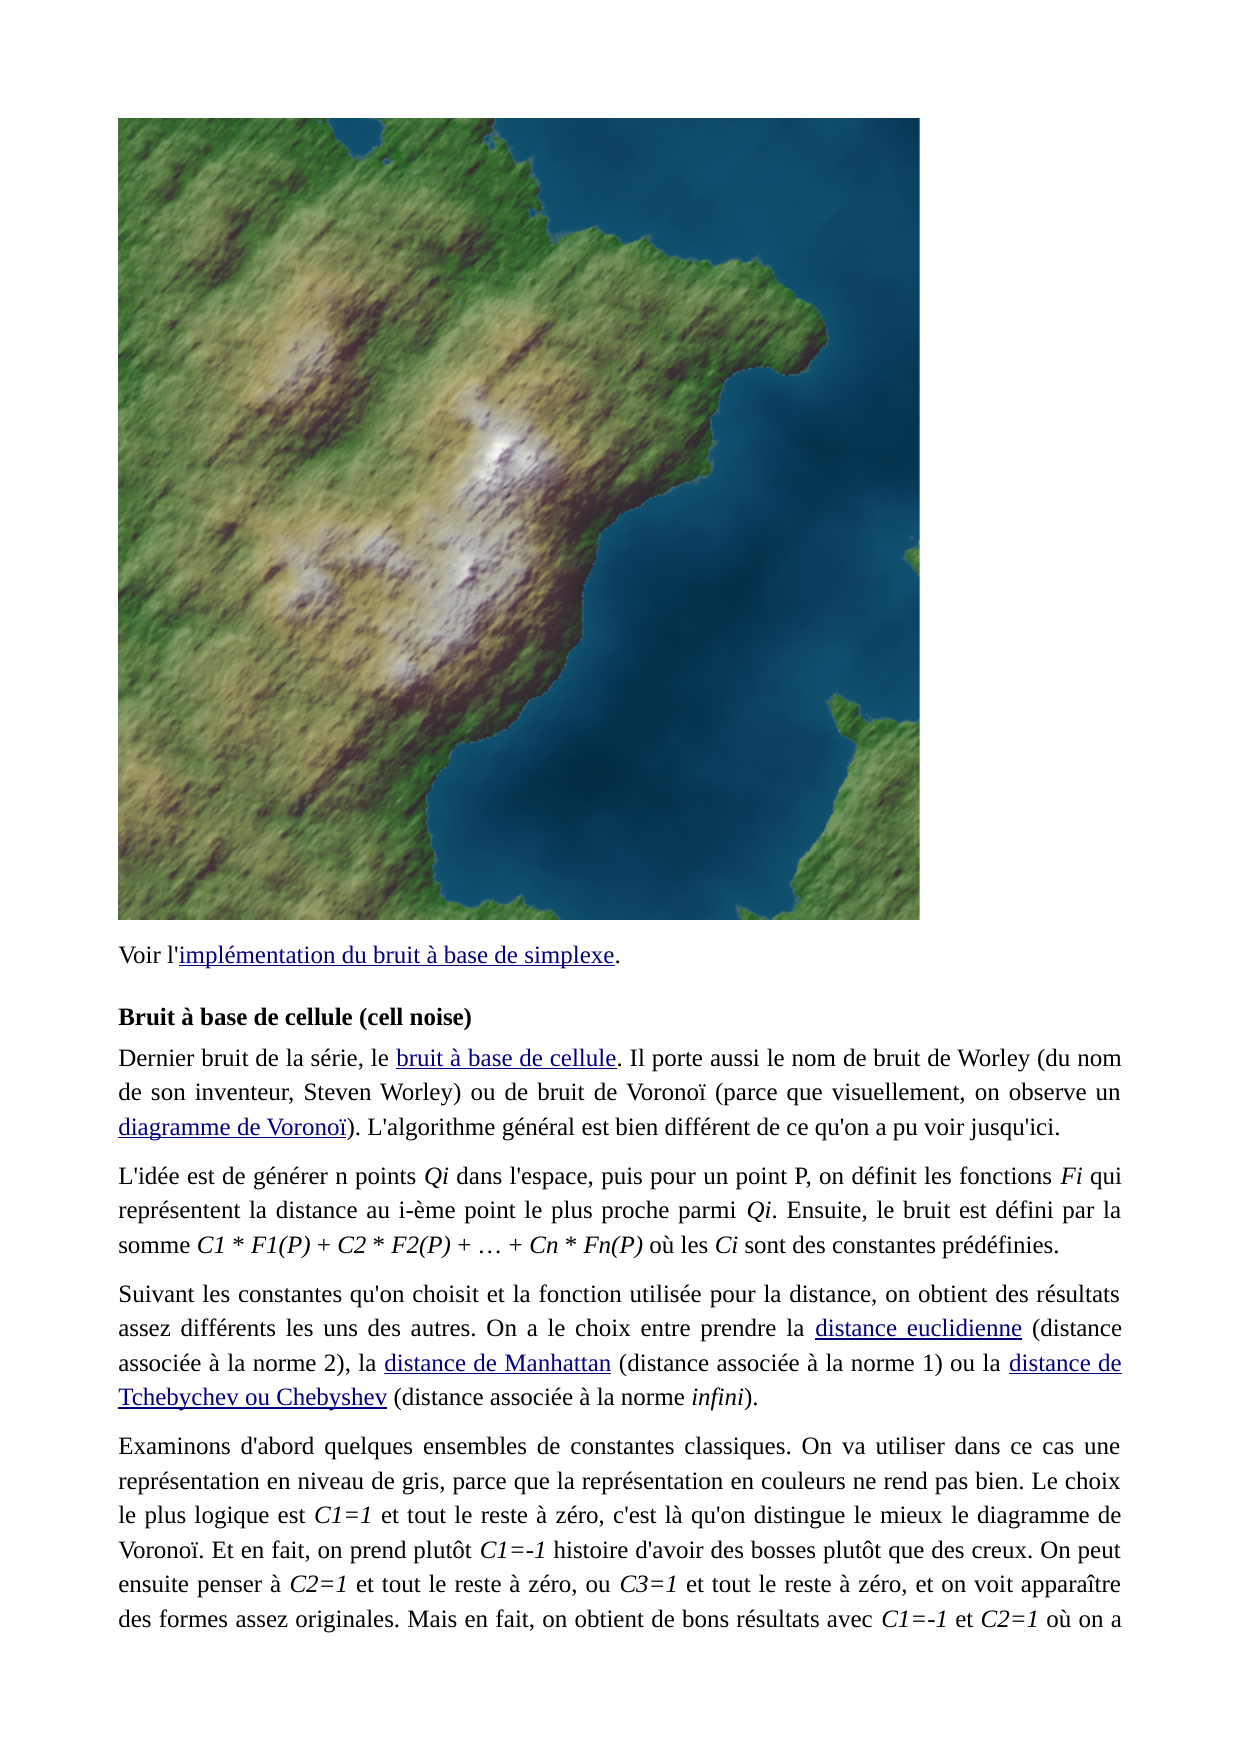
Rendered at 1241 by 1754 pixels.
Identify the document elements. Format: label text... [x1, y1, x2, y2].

text Suivant les constantes qu'on choisit et la fonction utilisée pour la distance, on obtient des résultats assez différents les uns des autres. On a le choix entre prendre la distance euclidienne (distance associée à la norme 2), la distance de Manhattan (distance associée à la norme 1) ou la distance de Tchebychev ou Chebyshev (distance associée à la norme infini). [118, 1279, 1122, 1411]
subtitle Bruit à base de cellule (cell noise) [118, 1002, 1122, 1030]
text Dernier bruit de la série, le bruit à base de cellule. Il porte aussi le nom de bruit de Worley (du nom de son inventeur, Steven Worley) ou de bruit de Voronoï (parce que visuellement, on observe un diagramme de Voronoï). L'algorithme général est bien différent de ce qu'on a pu voir jusqu'ici. [118, 1043, 1122, 1141]
text Examinons d'abord quelques ensembles de constantes classiques. On va utiliser dans ce cas une représentation en niveau de gris, parce que la représentation en couleurs ne rend pas bien. Le choix le plus logique est C1=1 et tout le reste à zéro, c'est là qu'on distingue le mieux le diagramme de Voronoï. Et en fait, on prend plutôt C1=-1 histoire d'avoir des bosses plutôt que des creux. On peut ensuite penser à C2=1 et tout le reste à zéro, ou C3=1 et tout le reste à zéro, et on voit apparaître des formes assez originales. Mais en fait, on obtient de bons résultats avec C1=-1 et C2=1 où on a [118, 1431, 1122, 1632]
text L'idée est de générer n points Qi dans l'espace, puis pour un point P, on définit les fonctions Fi qui représentent la distance au i-ème point le plus proche parmi Qi. Ensuite, le bruit est défini par la somme C1 * F1(P) + C2 * F2(P) + … + Cn * Fn(P) où les Ci sont des constantes prédéfinies. [118, 1161, 1122, 1258]
text Voir l'implémentation du bruit à base de simplexe. [118, 940, 1122, 969]
picture [118, 118, 920, 920]
